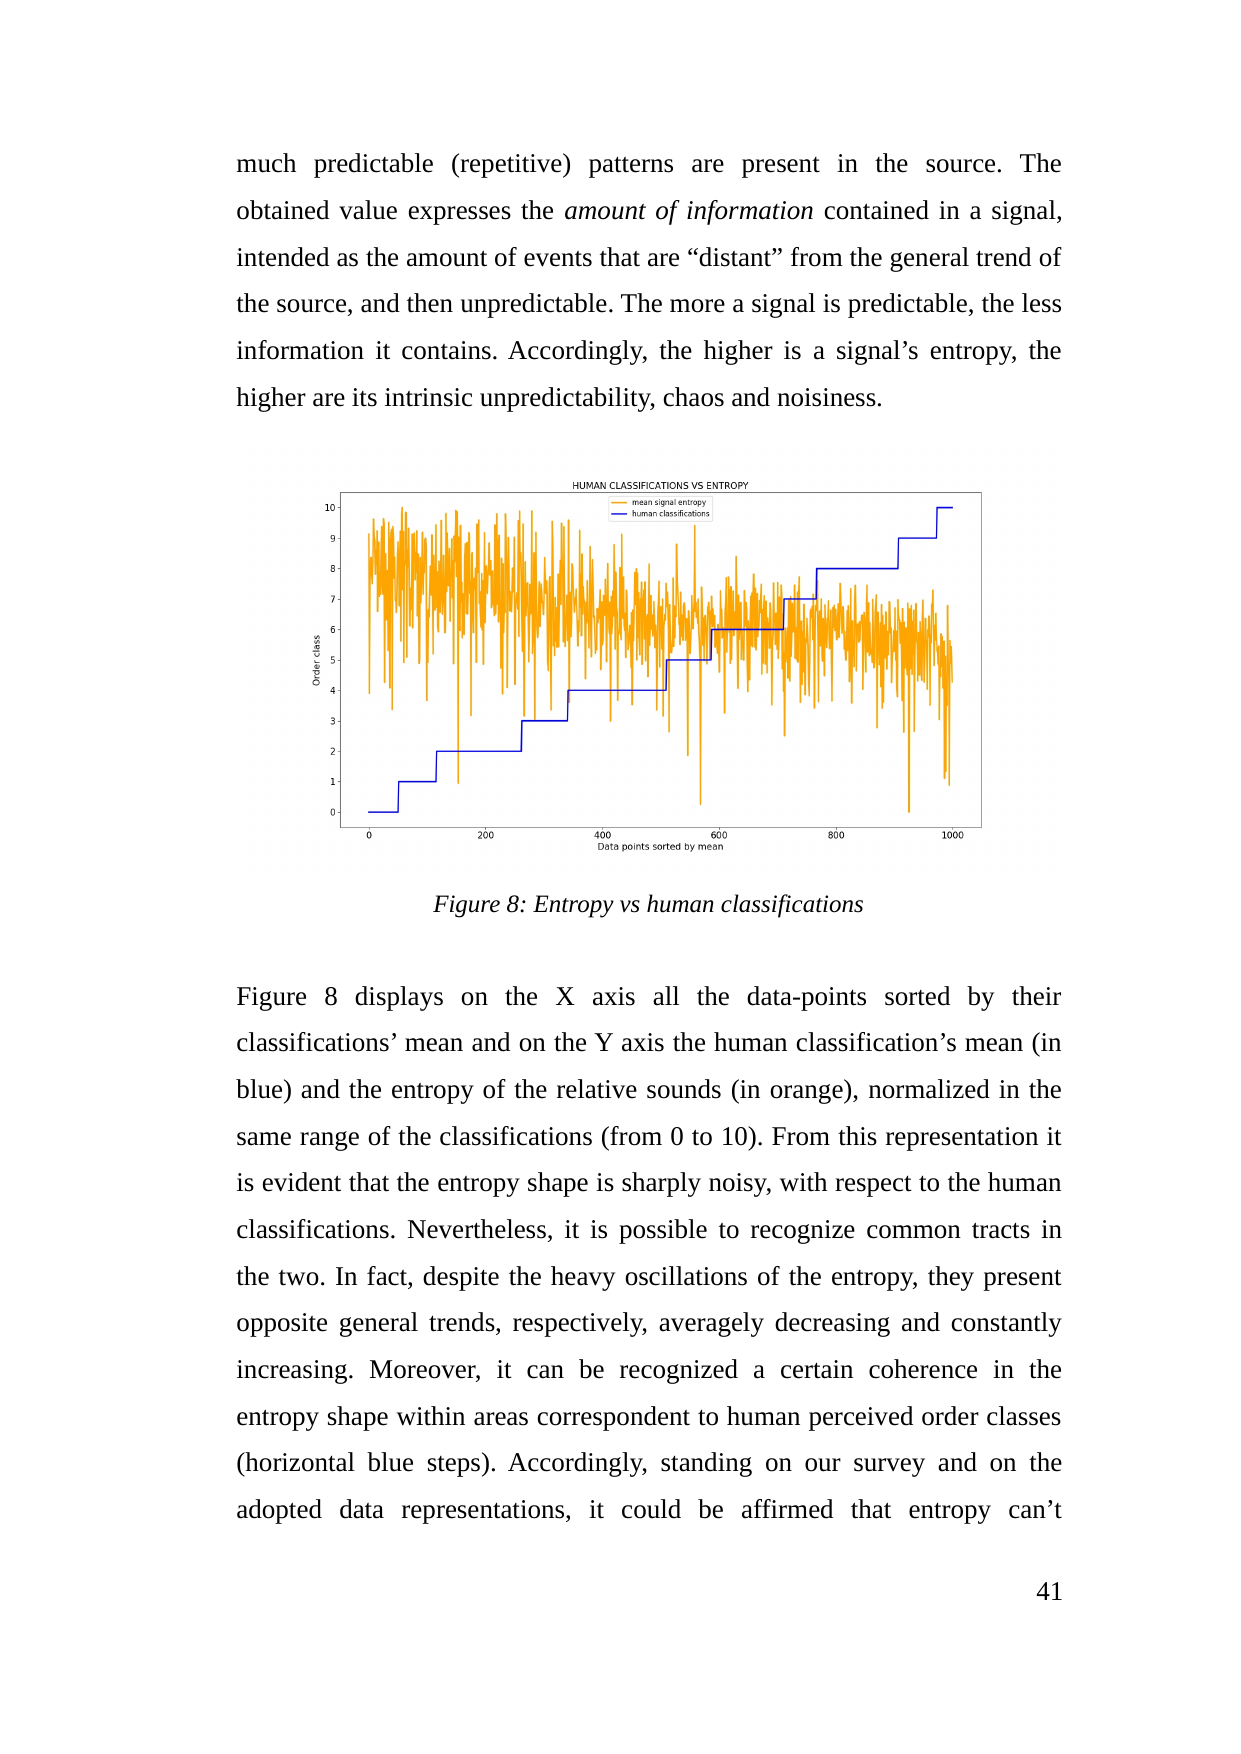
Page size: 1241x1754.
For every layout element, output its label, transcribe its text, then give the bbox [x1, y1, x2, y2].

text Figure 8 displays on the X axis all the data-points sorted by their classifications’ mean and on the Y axis the human classification’s mean (in blue) and the entropy of the relative sounds (in orange), normalized in the same range of the classifications (from 0 to 10). From this representation it is evident that the entropy shape is sharply noisy, with respect to the human classifications. Nevertheless, it is possible to recognize common tracts in the two. In fact, despite the heavy oscillations of the entropy, they present opposite general trends, respectively, averagely decreasing and constantly increasing. Moreover, it can be recognized a certain coherence in the entropy shape within areas correspondent to human perceived order classes (horizontal blue steps). Accordingly, standing on our survey and on the adopted data representations, it could be affirmed that entropy can’t [236, 980, 1063, 1524]
picture [236, 440, 1063, 875]
text much predictable (repetitive) patterns are present in the source. The obtained value expresses the amount of information contained in a signal, intended as the amount of events that are “distant” from the general trend of the source, and then unpredictable. The more a signal is predictable, the less information it contains. Accordingly, the higher is a signal’s entropy, the higher are its intrinsic unpredictability, chaos and noisiness. [236, 148, 1063, 412]
text Figure 8: Entropy vs human classifications [236, 875, 1063, 918]
